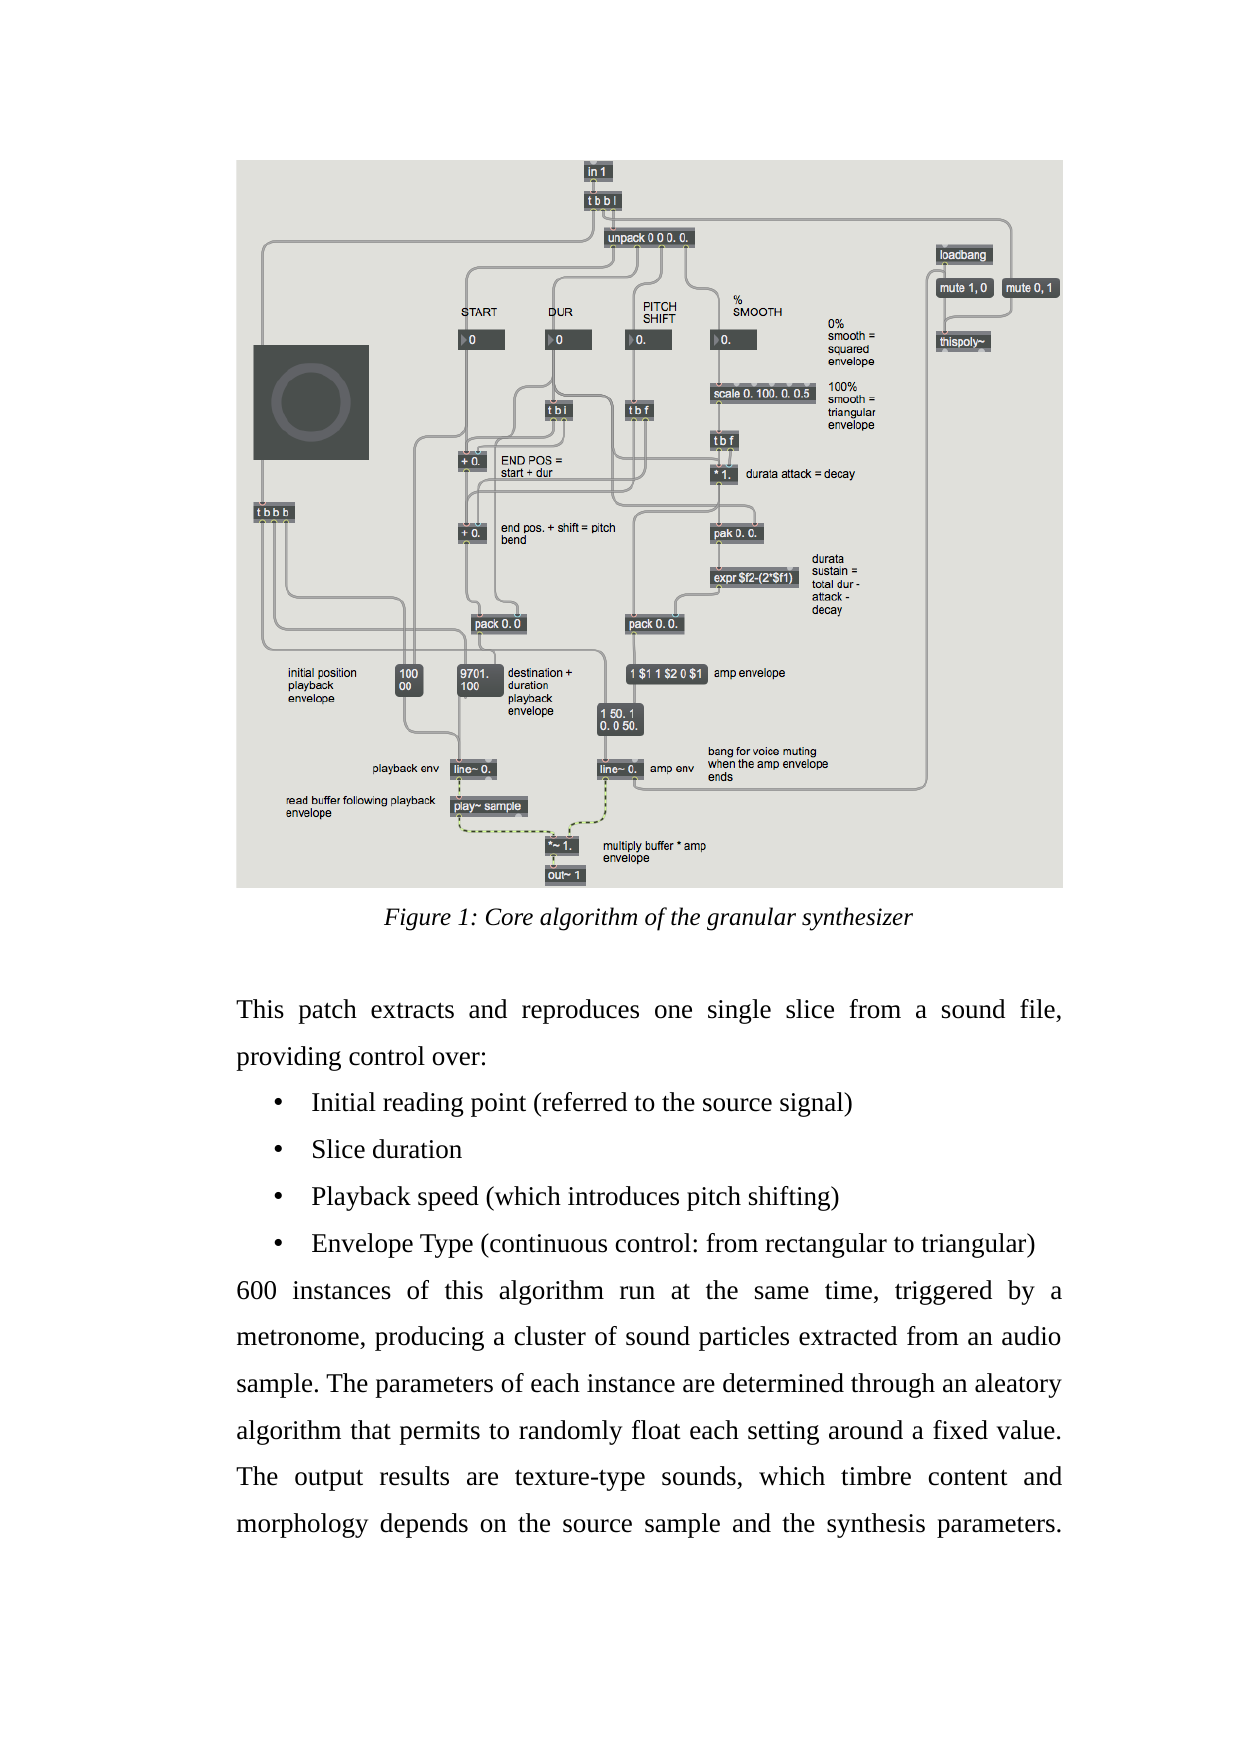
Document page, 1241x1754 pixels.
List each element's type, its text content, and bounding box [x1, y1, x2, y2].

list Envelope Type (continuous control: from rectangular to triangular) [274, 1227, 1063, 1258]
picture [236, 160, 1063, 888]
text This patch extracts and reproduces one single slice from a sound file, providing control over: [236, 993, 1063, 1071]
text 600 instances of this algorithm run at the same time, triggered by a metronome, producing a cluster of sound particles extracted from an audio sample. The parameters of each instance are determined through an aleatory algorithm that permits to randomly float each setting around a fixed value. The output results are texture-type sounds, which timbre content and morphology depends on the source sample and the synthesis parameters. [236, 1274, 1063, 1538]
list Playback speed (which introduces pitch shifting) [274, 1180, 1063, 1211]
list Slice duration [274, 1133, 1063, 1164]
list Initial reading point (referred to the source signal) [274, 1086, 1063, 1118]
text Figure 1: Core algorithm of the granular synthesizer [236, 888, 1063, 931]
